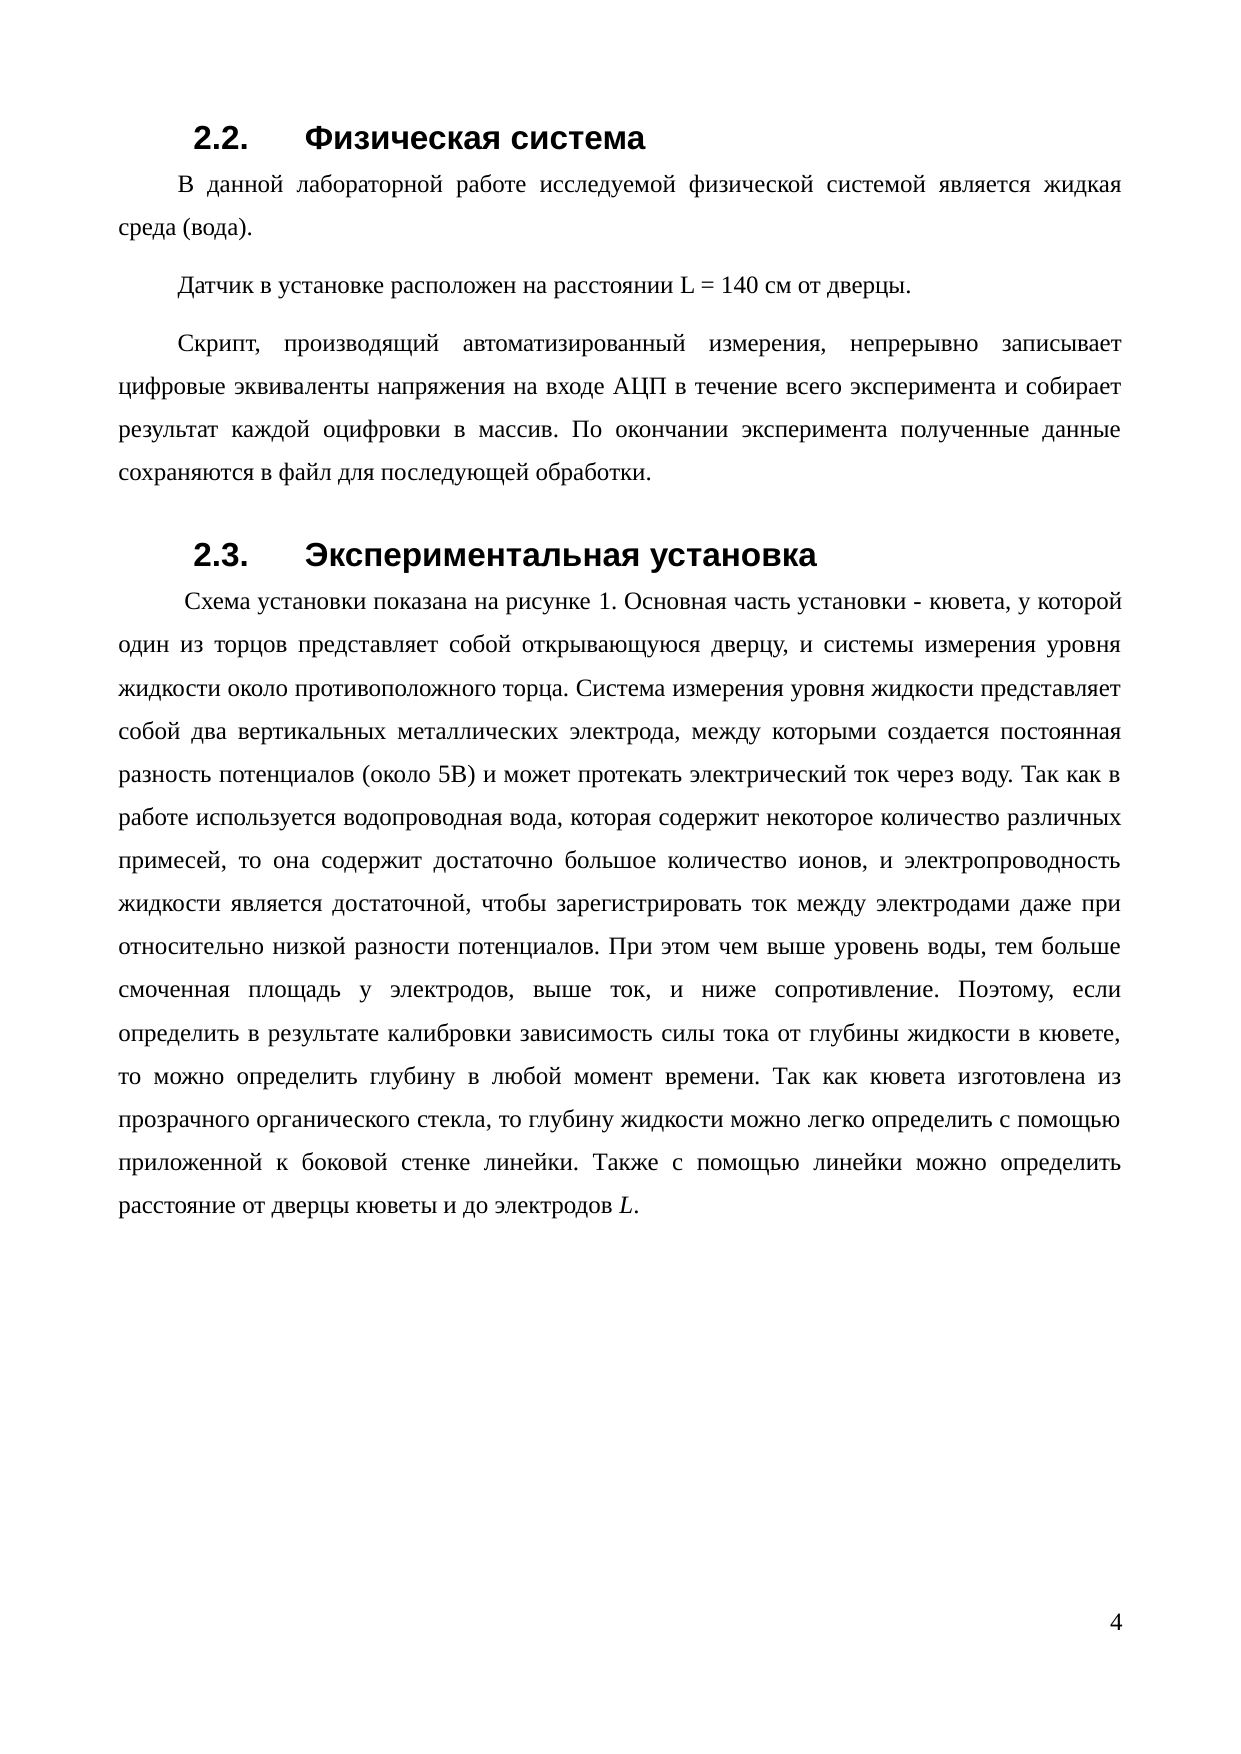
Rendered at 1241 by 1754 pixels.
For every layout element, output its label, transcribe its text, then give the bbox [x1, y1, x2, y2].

subtitle Физическая система [193, 118, 1122, 157]
text В данной лабораторной работе исследуемой физической системой является жидкая среда (вода). [118, 169, 1122, 241]
text Датчик в установке расположен на расстоянии L = 140 см от дверцы. [118, 270, 1122, 299]
text Схема установки показана на рисунке 1. Основная часть установки - кювета, у которой один из торцов представляет собой открывающуюся дверцу, и системы измерения уровня жидкости около противоположного торца. Система измерения уровня жидкости представляет собой два вертикальных металлических электрода, между которыми создается постоянная разность потенциалов (около 5В) и может протекать электрический ток через воду. Так как в работе используется водопроводная вода, которая содержит некоторое количество различных примесей, то она содержит достаточно большое количество ионов, и электропроводность жидкости является достаточной, чтобы зарегистрировать ток между электродами даже при относительно низкой разности потенциалов. При этом чем выше уровень воды, тем больше смоченная площадь у электродов, выше ток, и ниже сопротивление. Поэтому, если определить в результате калибровки зависимость силы тока от глубины жидкости в кювете, то можно определить глубину в любой момент времени. Так как кювета изготовлена из прозрачного органического стекла, то глубину жидкости можно легко определить с помощью приложенной к боковой стенке линейки. Также с помощью линейки можно определить расстояние от дверцы кюветы и до электродов L. [118, 586, 1122, 1219]
subtitle Экспериментальная установка [193, 536, 1122, 574]
text Скрипт, производящий автоматизированный измерения, непрерывно записывает цифровые эквиваленты напряжения на входе АЦП в течение всего эксперимента и собирает результат каждой оцифровки в массив. По окончании эксперимента полученные данные сохраняются в файл для последующей обработки. [118, 328, 1122, 486]
